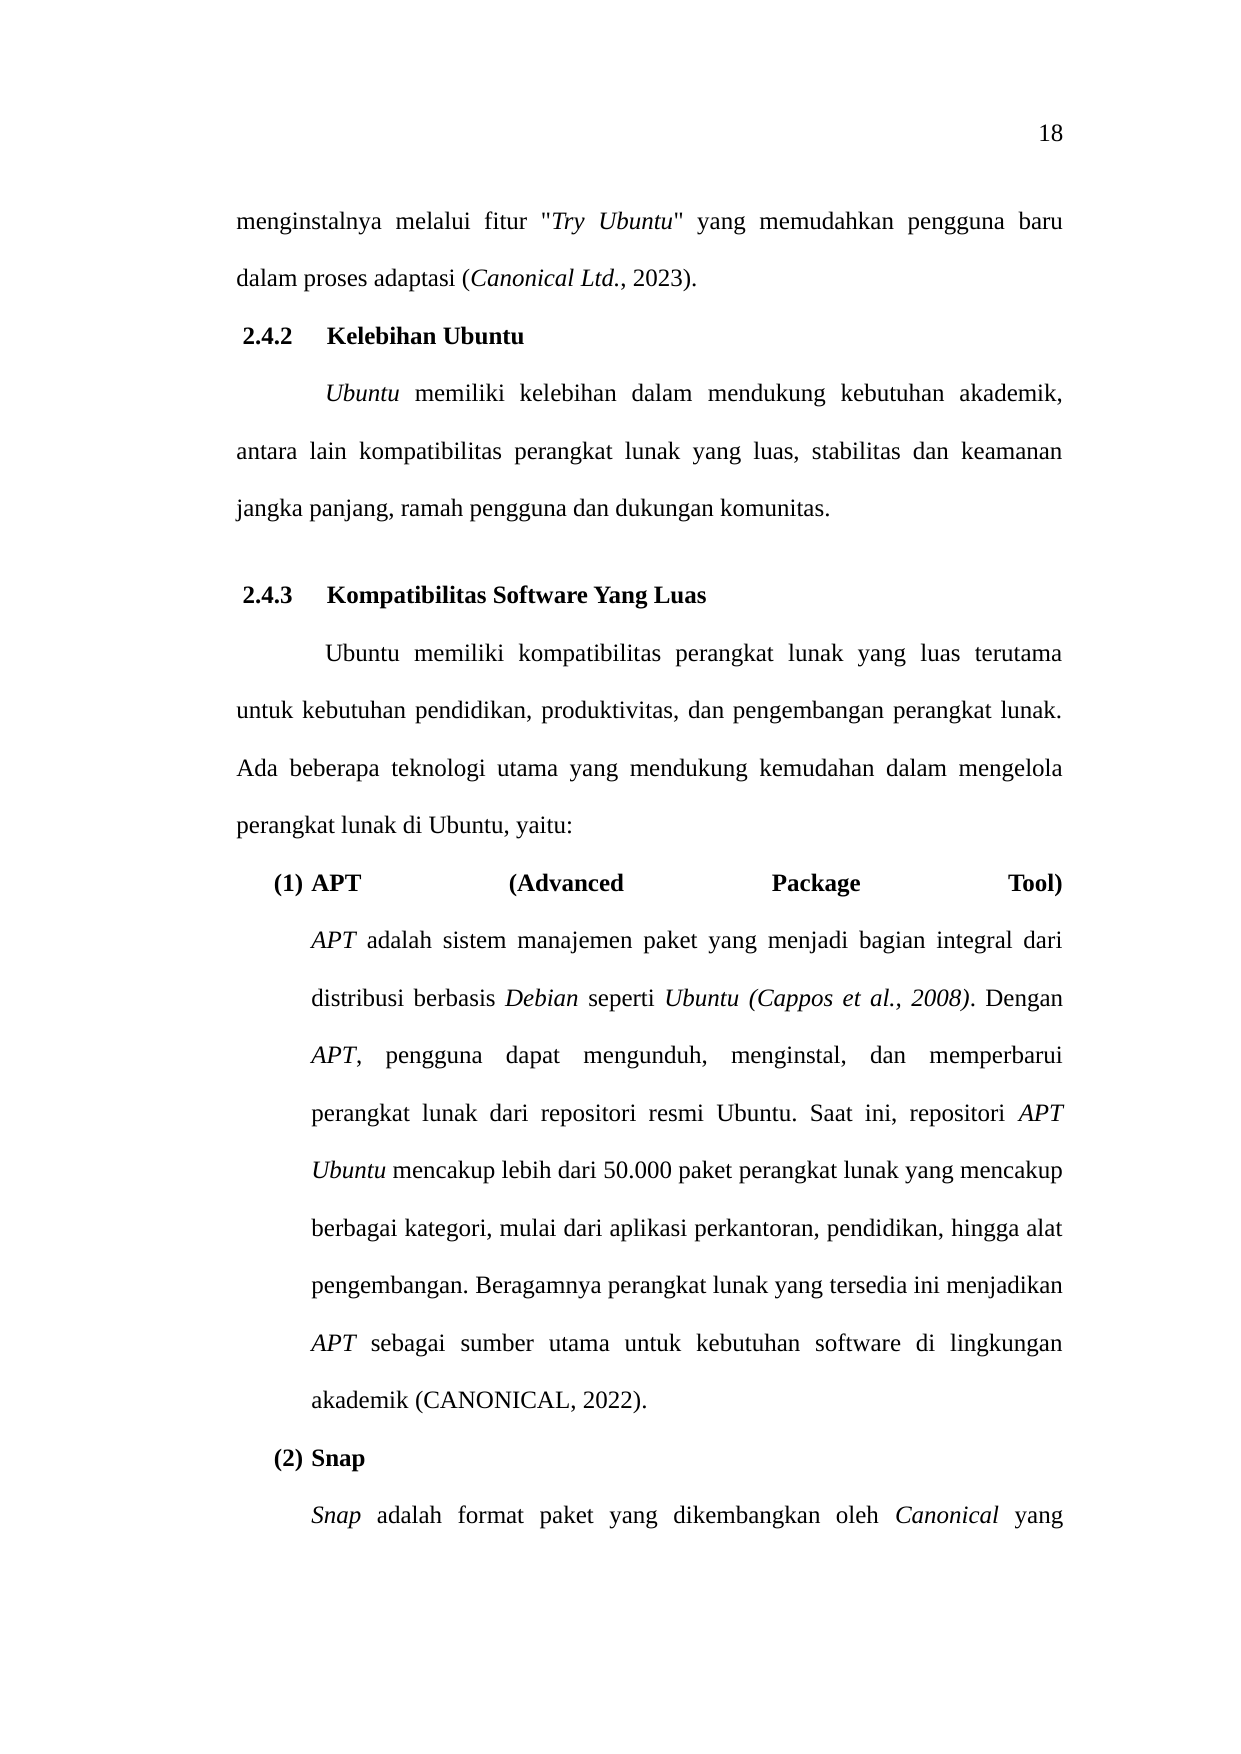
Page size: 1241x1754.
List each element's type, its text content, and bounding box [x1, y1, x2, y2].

list APT (Advanced Package Tool) APT adalah sistem manajemen paket yang menjadi bagian integral dari distribusi berbasis Debian seperti Ubuntu (Cappos et al., 2008). Dengan APT, pengguna dapat mengunduh, menginstal, dan memperbarui perangkat lunak dari repositori resmi Ubuntu. Saat ini, repositori APT Ubuntu mencakup lebih dari 50.000 paket perangkat lunak yang mencakup berbagai kategori, mulai dari aplikasi perkantoran, pendidikan, hingga alat pengembangan. Beragamnya perangkat lunak yang tersedia ini menjadikan APT sebagai sumber utama untuk kebutuhan software di lingkungan akademik (CANONICAL, 2022)⁠. [274, 868, 1063, 1414]
text Ubuntu memiliki kompatibilitas perangkat lunak yang luas terutama untuk kebutuhan pendidikan, produktivitas, dan pengembangan perangkat lunak. Ada beberapa teknologi utama yang mendukung kemudahan dalam mengelola perangkat lunak di Ubuntu, yaitu: [236, 638, 1063, 839]
text Ubuntu memiliki kelebihan dalam mendukung kebutuhan akademik, antara lain kompatibilitas perangkat lunak yang luas, stabilitas dan keamanan jangka panjang, ramah pengguna dan dukungan komunitas. [236, 378, 1063, 522]
list Snap Snap adalah format paket yang dikembangkan oleh Canonical yang [274, 1443, 1063, 1529]
text menginstalnya melalui fitur "Try Ubuntu" yang memudahkan pengguna baru dalam proses adaptasi (Canonical Ltd., 2023). [236, 206, 1063, 292]
subtitle Kompatibilitas Software yang Luas [236, 580, 1063, 609]
subtitle Kelebihan Ubuntu [236, 321, 1063, 350]
